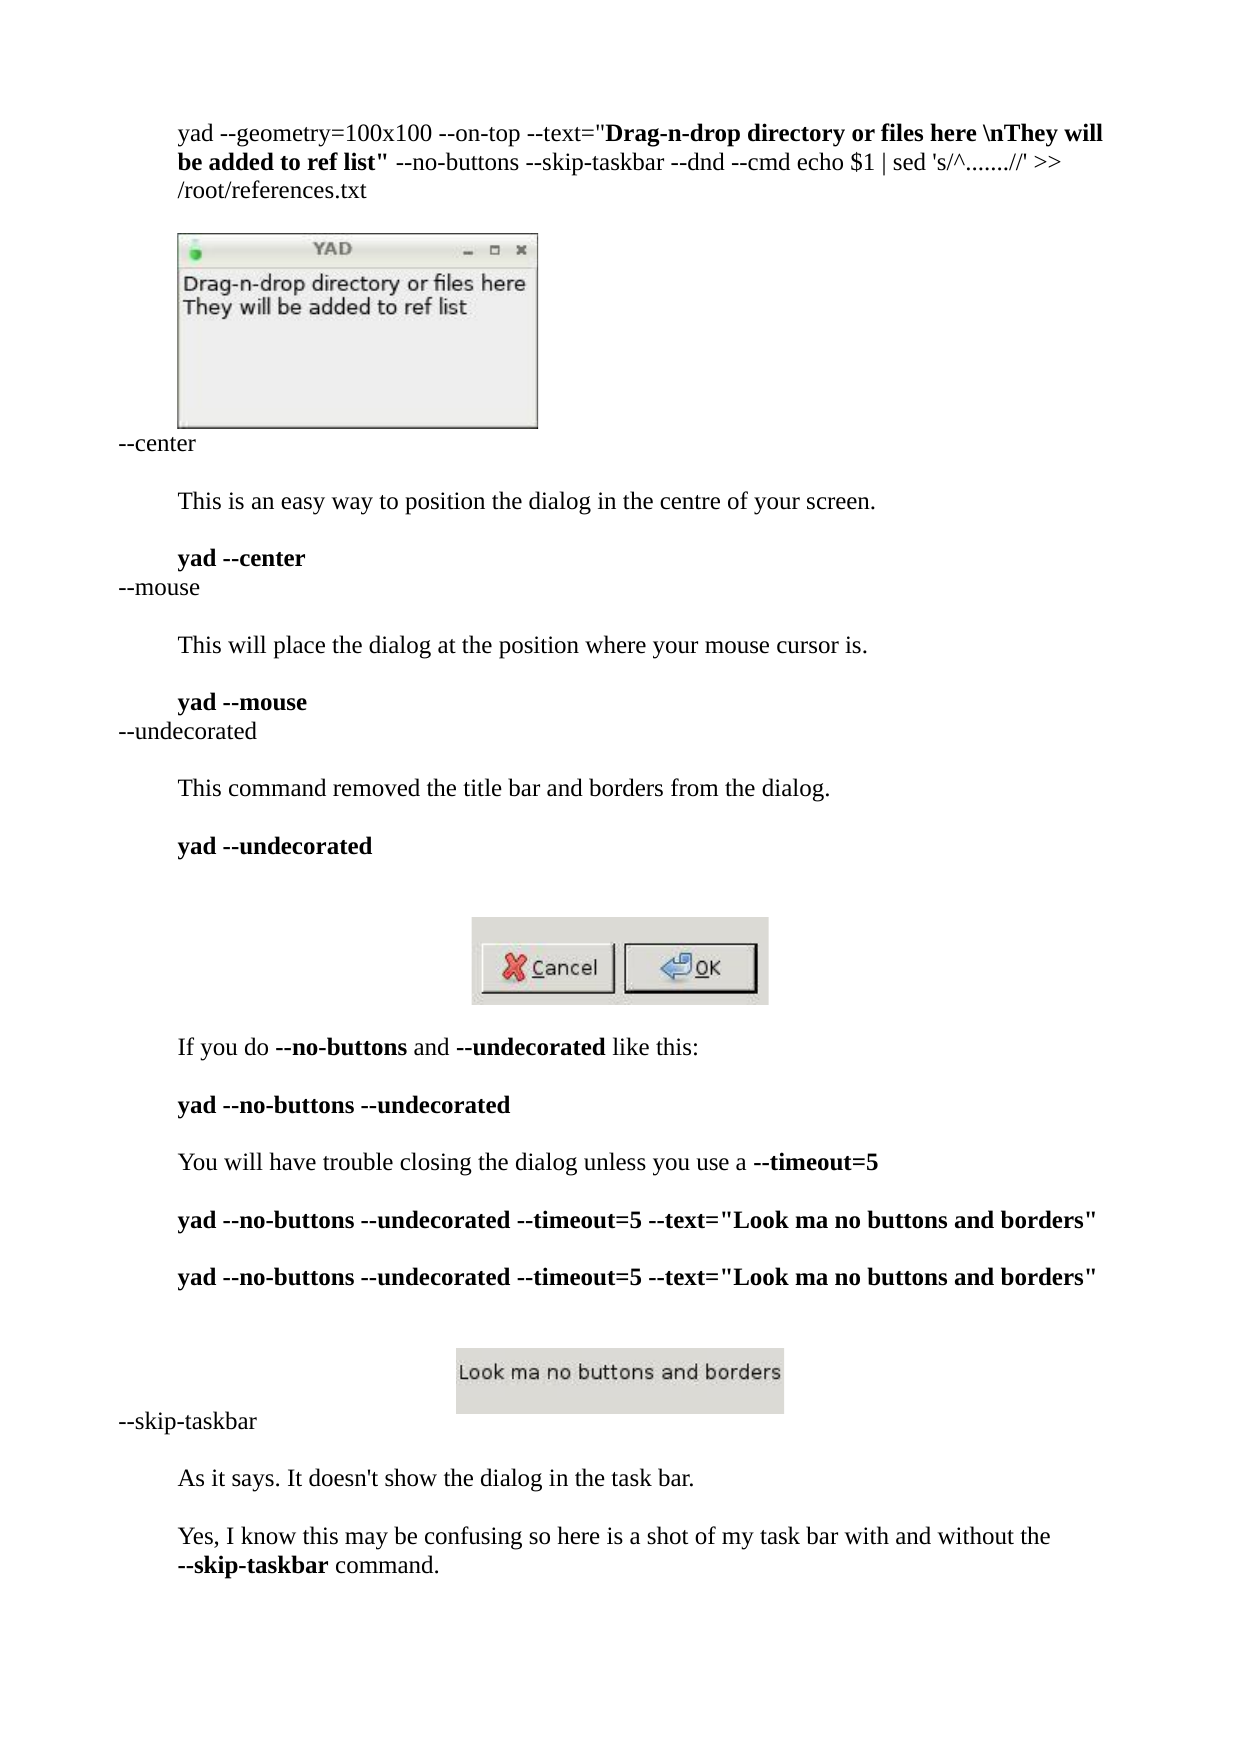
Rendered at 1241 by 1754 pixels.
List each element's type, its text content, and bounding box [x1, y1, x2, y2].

list If you do --no-buttons and --undecorated like this: yad --no-buttons --undecorated You will have trouble closing the dialog unless you use a --timeout=5 yad --no-buttons --undecorated --timeout=5 --text="Look ma no buttons and borders" yad --no-buttons --undecorated --timeout=5 --text="Look ma no buttons and borders" [177, 1032, 1122, 1348]
subtitle --undecorated [118, 716, 1122, 745]
list yad --geometry=100x100 --on-top --text="Drag-n-drop directory or files here \nThey will be added to ref list" --no-buttons --skip-taskbar --dnd --cmd echo $1 | sed 's/^.......//' >> /root/references.txt [177, 118, 1122, 428]
list As it says. It doesn't show the dialog in the task bar. Yes, I know this may be confusing so here is a shot of my task bar with and without the --skip-taskbar command. [177, 1435, 1122, 1607]
subtitle --skip-taskbar [118, 1406, 1122, 1435]
picture [177, 233, 539, 429]
list This command removed the title bar and borders from the dialog. yad --undecorated [177, 745, 1122, 917]
list This will place the dialog at the position where your mouse cursor is. yad --mouse [177, 601, 1122, 716]
list This is an easy way to position the dialog in the centre of your screen. yad --center [177, 457, 1122, 572]
picture [456, 1348, 785, 1414]
picture [471, 917, 769, 1005]
subtitle --center [118, 428, 1122, 457]
subtitle --mouse [118, 572, 1122, 601]
